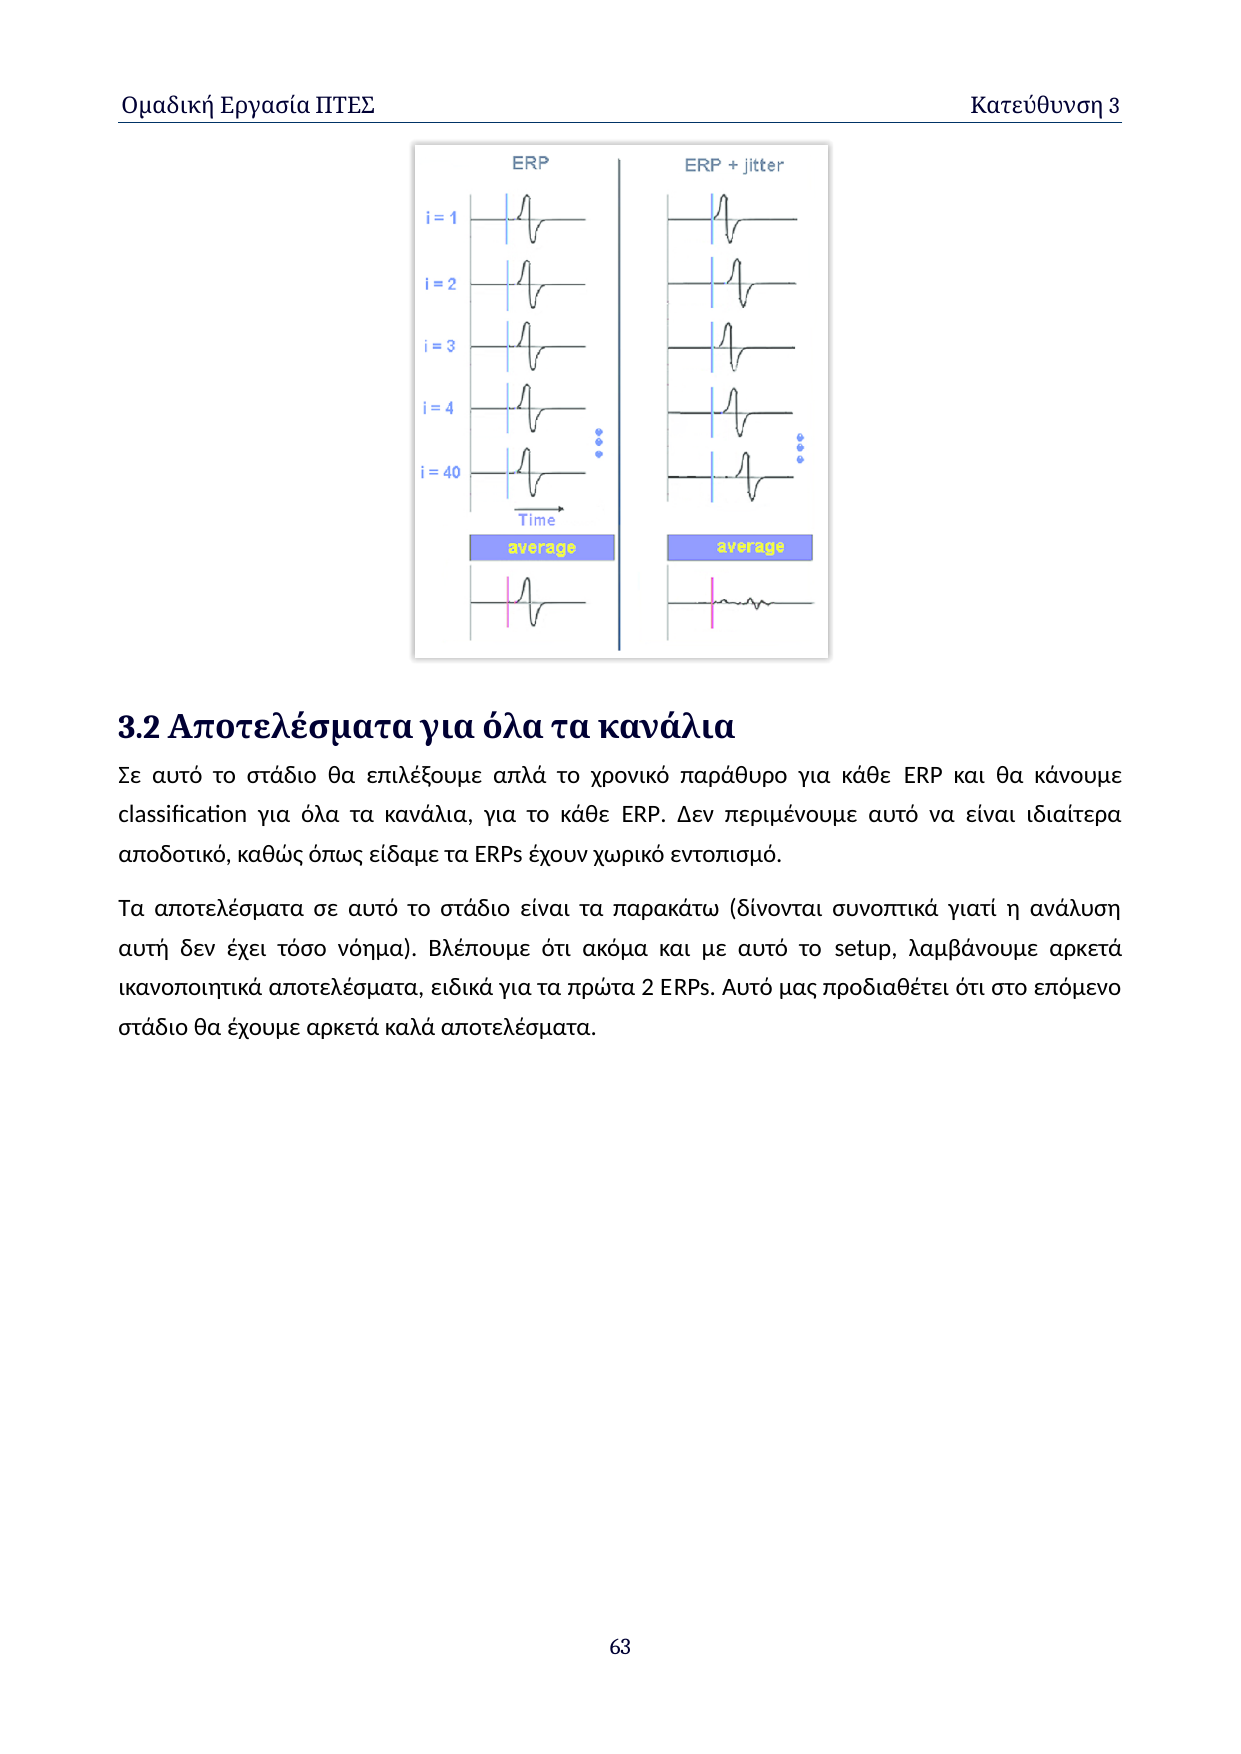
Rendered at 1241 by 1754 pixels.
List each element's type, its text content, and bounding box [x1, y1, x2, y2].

picture [407, 137, 834, 664]
text Σε αυτό το στάδιο θα επιλέξουμε απλά το χρονικό παράθυρο για κάθε ERP και θα κάνουμε classification για όλα τα κανάλια, για το κάθε ERP. Δεν περιμένουμε αυτό να είναι ιδιαίτερα αποδοτικό, καθώς όπως είδαμε τα ERPs έχουν χωρικό εντοπισμό. [118, 759, 1122, 868]
subtitle Αποτελέσματα για όλα τα κανάλια [118, 708, 1122, 746]
text Τα αποτελέσματα σε αυτό το στάδιο είναι τα παρακάτω (δίνονται συνοπτικά γιατί η ανάλυση αυτή δεν έχει τόσο νόημα). Βλέπουμε ότι ακόμα και με αυτό το setup, λαμβάνουμε αρκετά ικανοποιητικά αποτελέσματα, ειδικά για τα πρώτα 2 ΕRPs. Αυτό μας προδιαθέτει ότι στο επόμενο στάδιο θα έχουμε αρκετά καλά αποτελέσματα. [118, 892, 1122, 1041]
